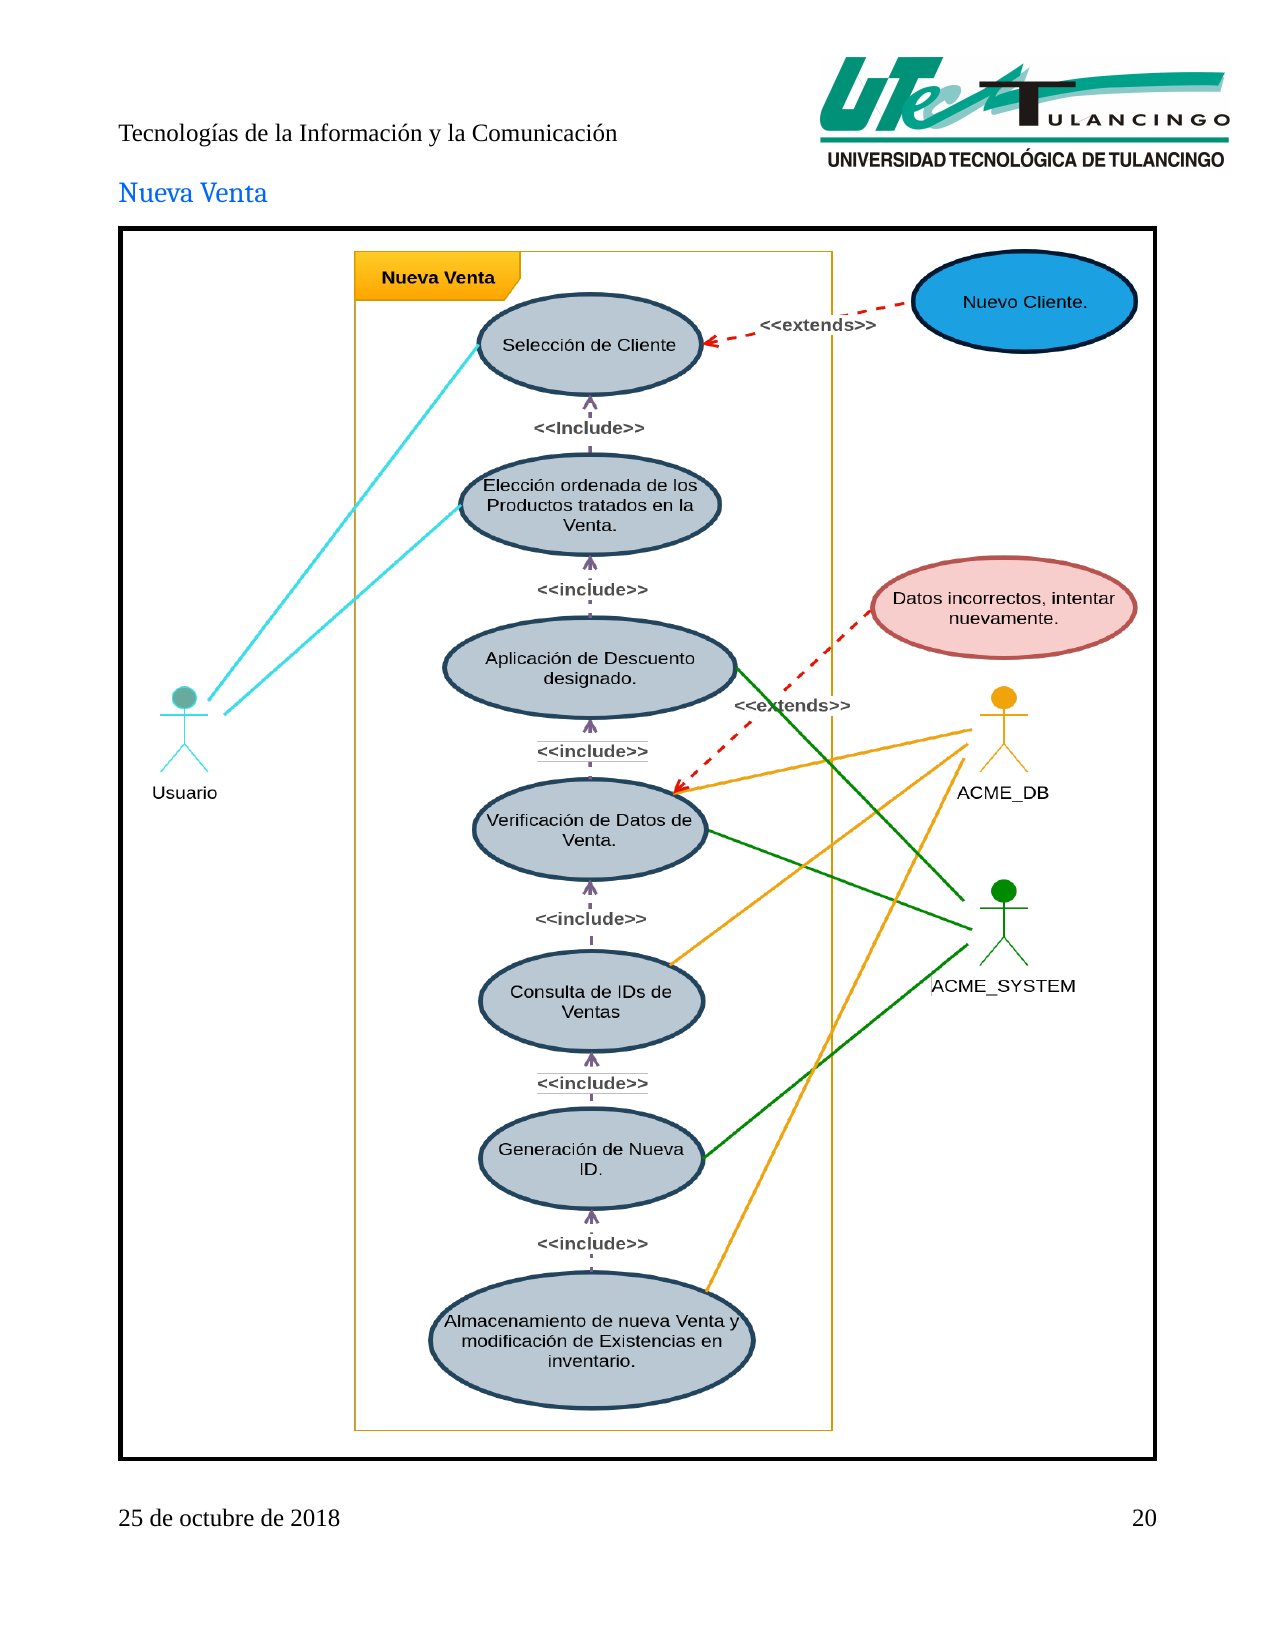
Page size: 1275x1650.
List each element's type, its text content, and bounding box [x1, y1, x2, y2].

text Nueva Venta [118, 176, 1157, 210]
picture [118, 226, 1157, 1461]
picture [820, 57, 1230, 167]
